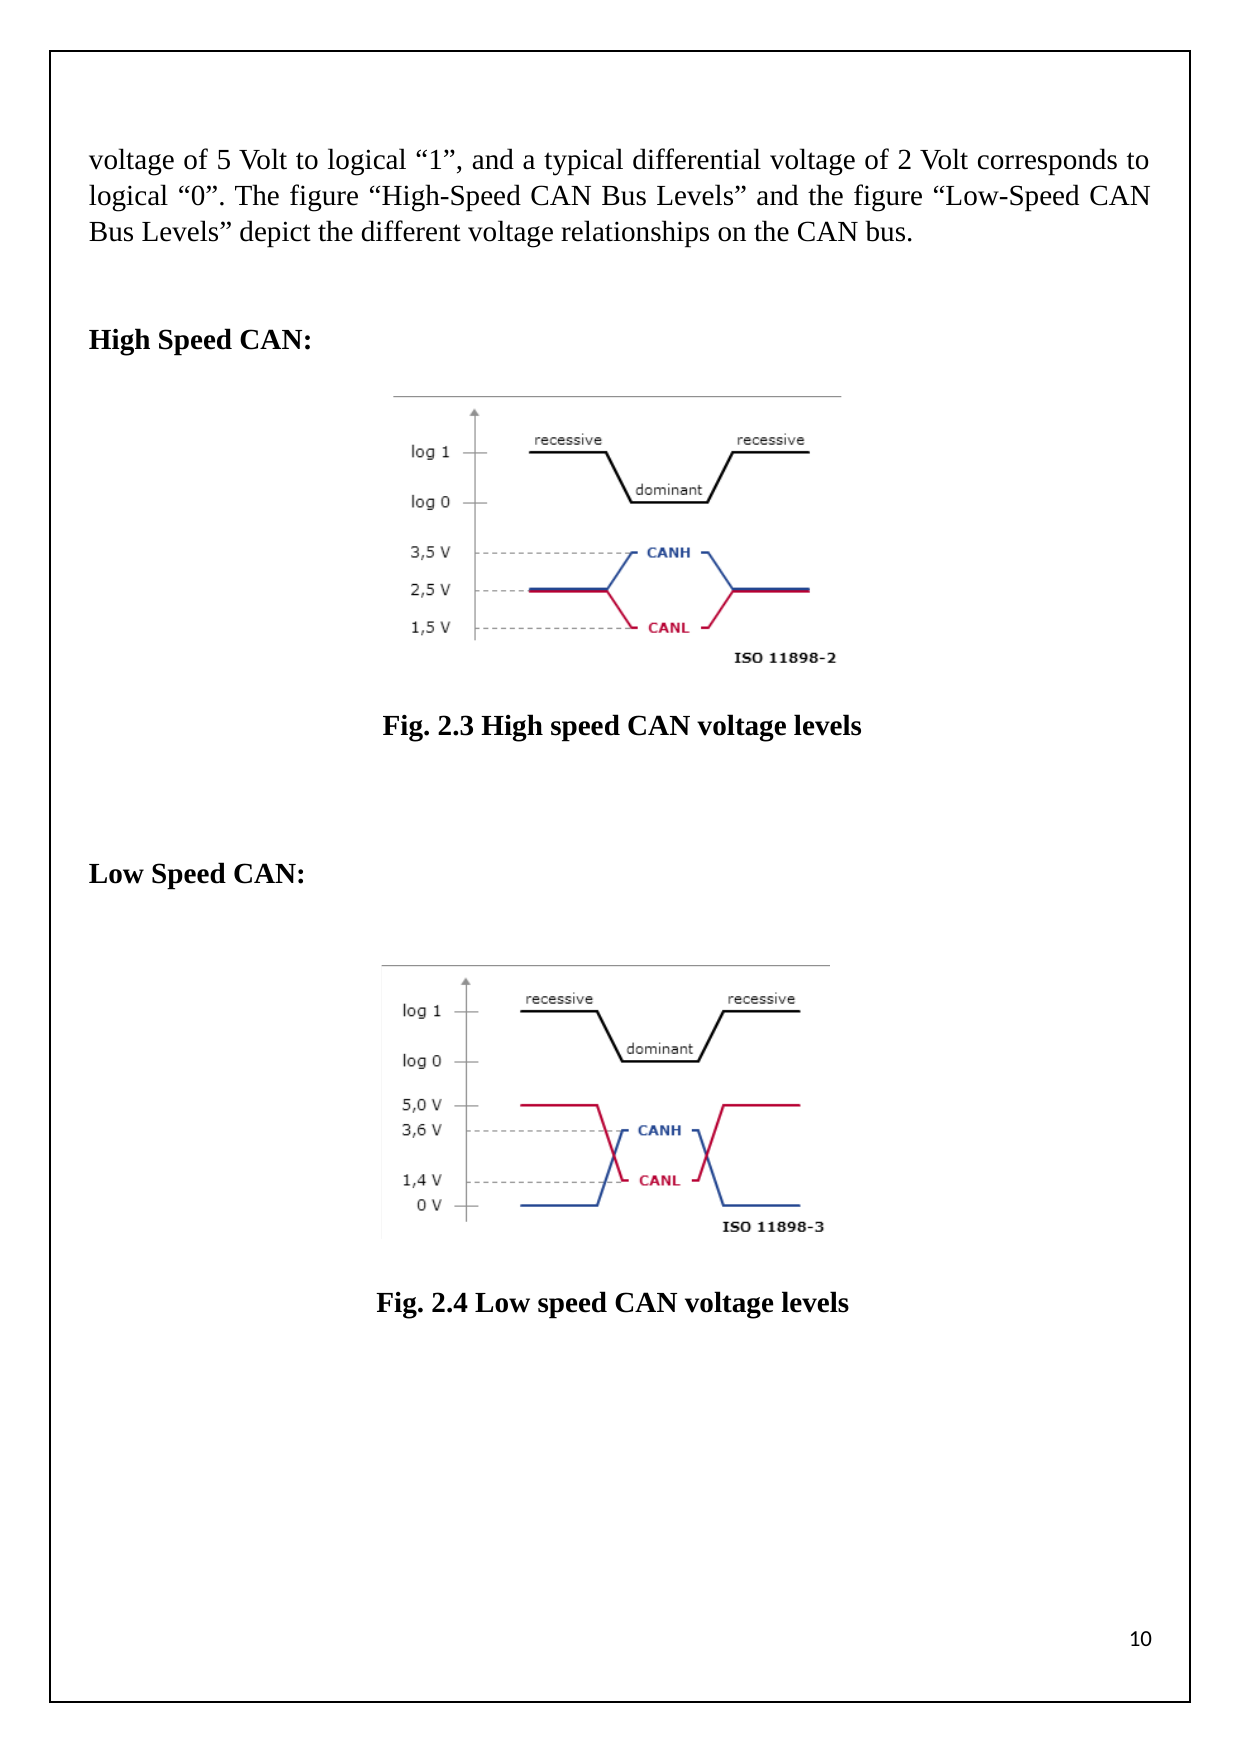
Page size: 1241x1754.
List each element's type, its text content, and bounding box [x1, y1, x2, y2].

text Fig. 2.4 Low speed CAN voltage levels [89, 1285, 1152, 1318]
text High Speed CAN: [89, 322, 1152, 356]
text voltage of 5 Volt to logical “1”, and a typical differential voltage of 2 Volt corresponds to logical “0”. The figure “High-Speed CAN Bus Levels” and the figure “Low-Speed CAN Bus Levels” depict the different voltage relationships on the CAN bus. [89, 142, 1152, 248]
text Low Speed CAN: [89, 856, 1152, 890]
text Fig. 2.3 High speed CAN voltage levels [89, 708, 1152, 741]
